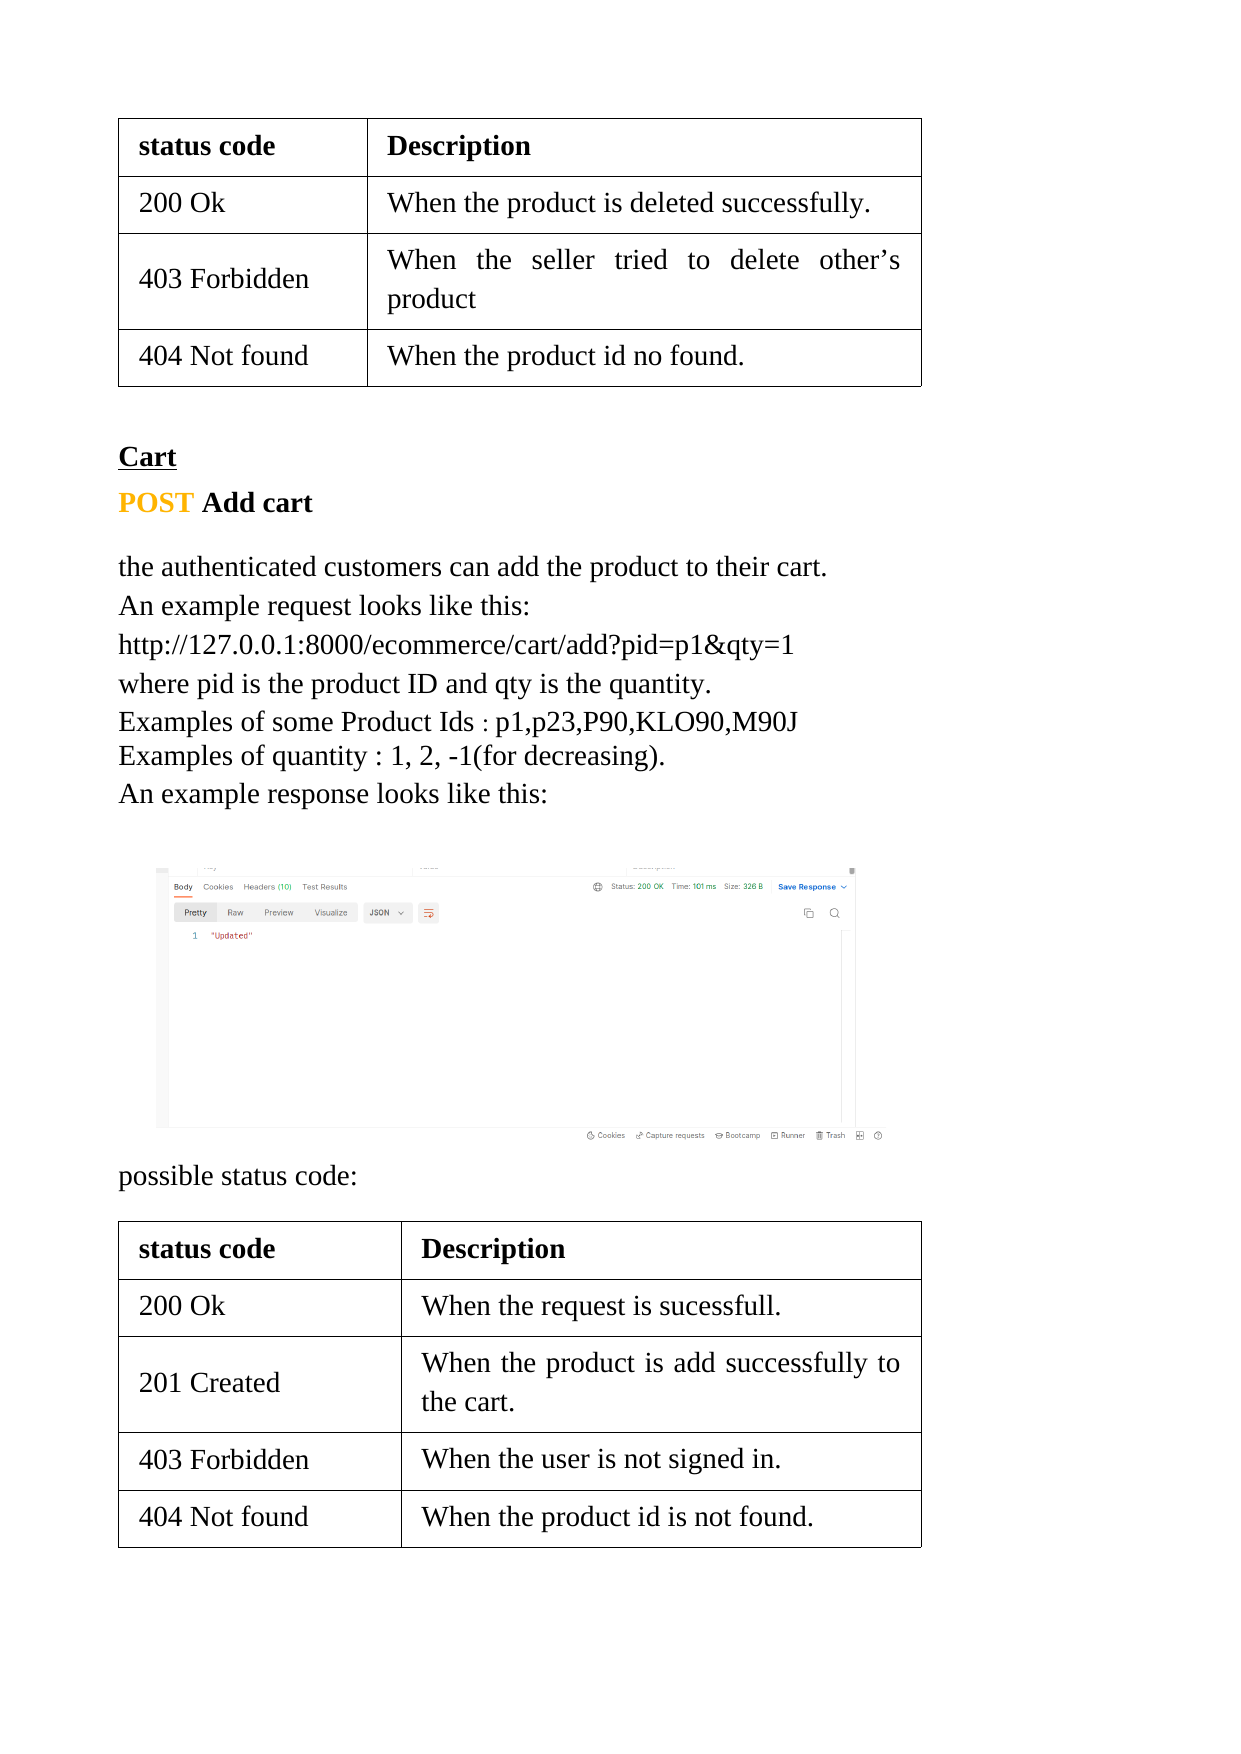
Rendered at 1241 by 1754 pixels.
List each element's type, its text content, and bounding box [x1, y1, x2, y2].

table_cell When the seller tried to delete other’s product [368, 234, 921, 329]
table_header status code [119, 119, 367, 176]
table_cell When the product is add successfully to the cart. [402, 1337, 921, 1432]
text An example request looks like this: [118, 588, 1122, 621]
table_cell 200 Ok [119, 1280, 401, 1336]
table_header status code [119, 1222, 401, 1279]
text An example response looks like this: [118, 777, 1122, 810]
table_cell When the product is deleted successfully. [368, 177, 921, 233]
subtitle Cart [118, 439, 1122, 473]
table_cell When the product id no found. [368, 330, 921, 386]
text http://127.0.0.1:8000/ecommerce/cart/add?pid=p1&qty=1 [118, 627, 1122, 661]
table_cell When the user is not signed in. [402, 1433, 921, 1489]
table_cell 403 Forbidden [119, 234, 367, 329]
table_cell 404 Not found [119, 330, 367, 386]
table_cell When the product id is not found. [402, 1491, 921, 1547]
table_cell 200 Ok [119, 177, 367, 233]
table_cell 403 Forbidden [119, 1433, 401, 1489]
table_cell 201 Created [119, 1337, 401, 1432]
table_header Description [402, 1222, 921, 1279]
table_cell 404 Not found [119, 1491, 401, 1547]
text Examples of quantity : 1, 2, -1(for decreasing). [118, 738, 1122, 772]
text where pid is the product ID and qty is the quantity. [118, 666, 1122, 699]
text possible status code: [118, 1158, 1122, 1191]
text Examples of some Product Ids : p1,p23,P90,KLO90,M90J [118, 704, 1122, 738]
text the authenticated customers can add the product to their cart. [118, 549, 1122, 583]
text POST Add cart [118, 486, 1122, 519]
table_cell When the request is sucessfull. [402, 1280, 921, 1336]
table_header Description [368, 119, 921, 176]
